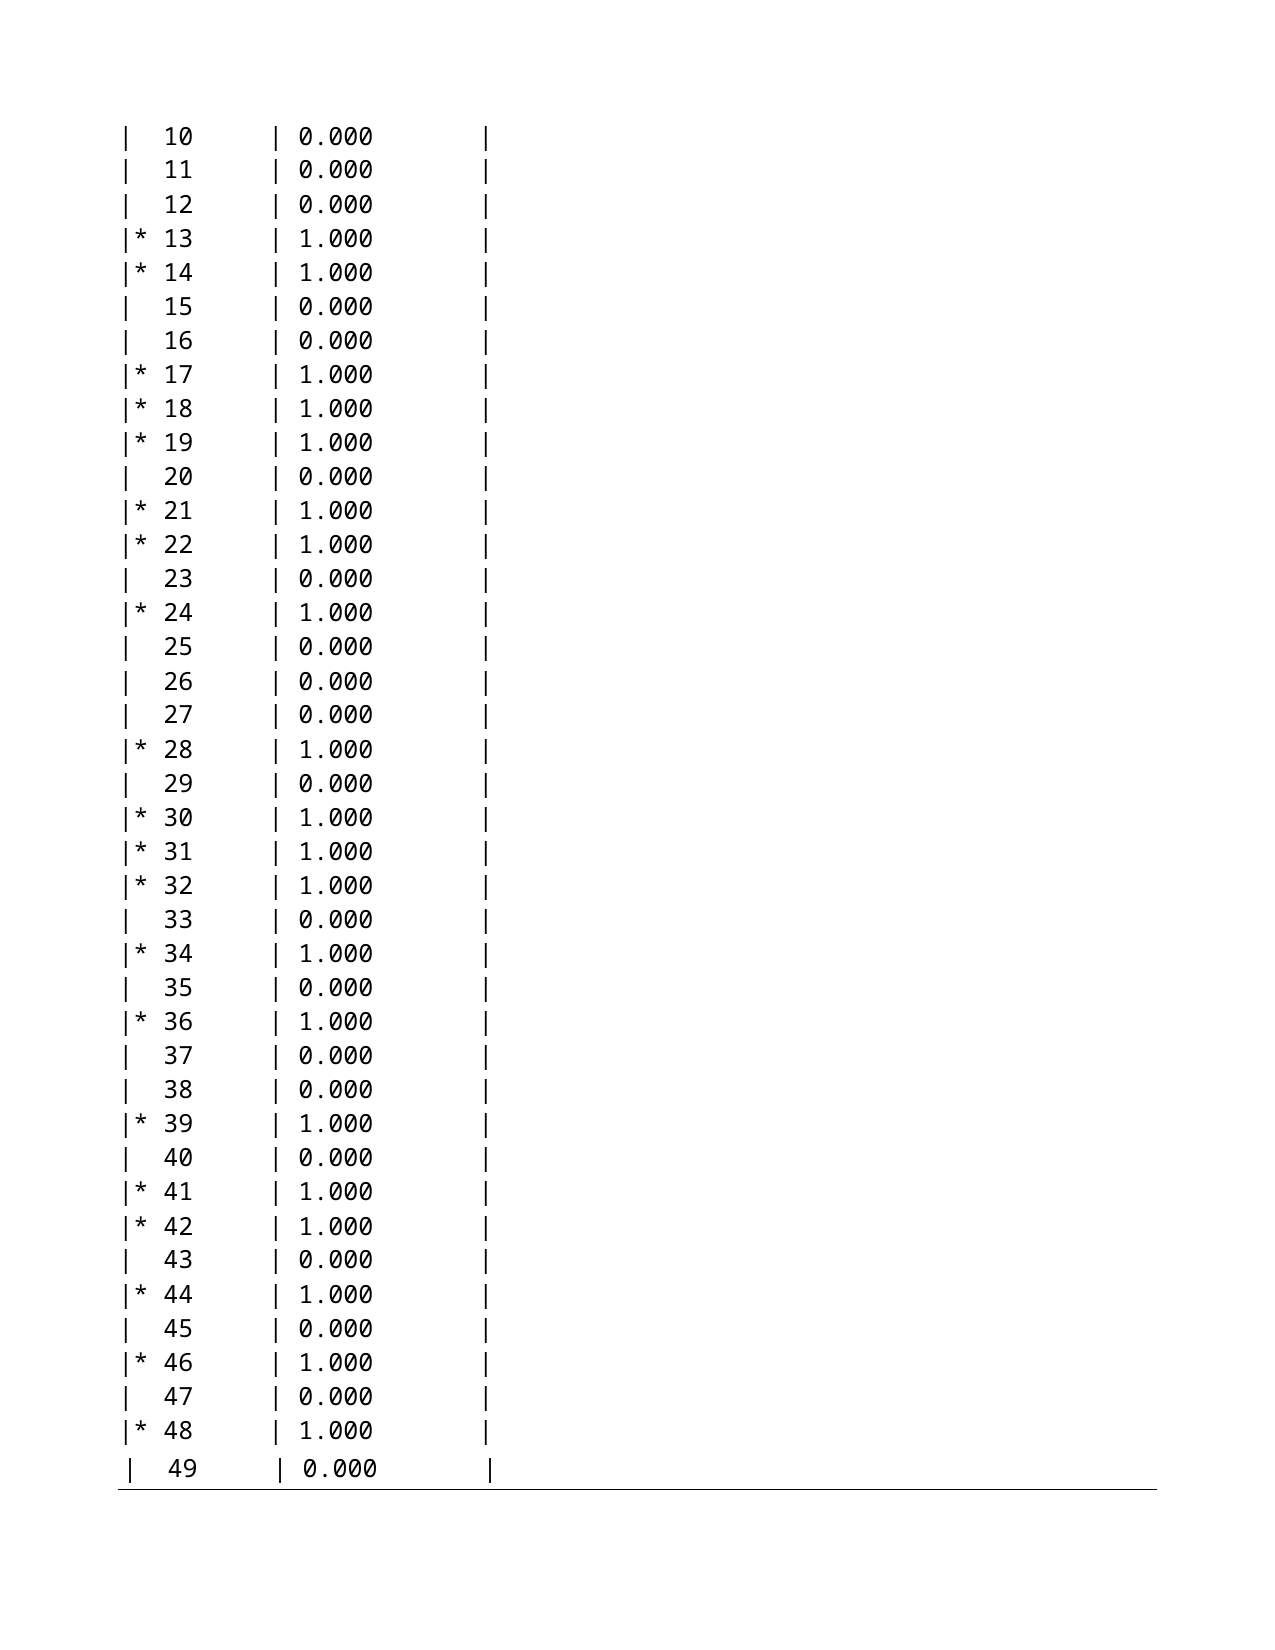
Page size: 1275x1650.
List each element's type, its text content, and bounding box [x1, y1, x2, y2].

text |* 19 | 1.000 | [118, 425, 1157, 459]
text | 29 | 0.000 | [118, 765, 1157, 799]
text | 16 | 0.000 | [118, 322, 1157, 357]
text |* 48 | 1.000 | [118, 1412, 1157, 1447]
text | 33 | 0.000 | [118, 902, 1157, 936]
text | 25 | 0.000 | [118, 629, 1157, 663]
text | 27 | 0.000 | [118, 697, 1157, 731]
text | 49 | 0.000 | [118, 1447, 1157, 1489]
text |* 22 | 1.000 | [118, 527, 1157, 561]
text | 15 | 0.000 | [118, 288, 1157, 322]
text | 11 | 0.000 | [118, 152, 1157, 186]
text |* 41 | 1.000 | [118, 1174, 1157, 1208]
text | 40 | 0.000 | [118, 1140, 1157, 1174]
text | 20 | 0.000 | [118, 459, 1157, 493]
text |* 31 | 1.000 | [118, 833, 1157, 867]
text |* 46 | 1.000 | [118, 1344, 1157, 1378]
text |* 42 | 1.000 | [118, 1208, 1157, 1242]
text | 12 | 0.000 | [118, 186, 1157, 220]
text |* 24 | 1.000 | [118, 595, 1157, 629]
text |* 39 | 1.000 | [118, 1106, 1157, 1140]
text |* 17 | 1.000 | [118, 357, 1157, 391]
text | 47 | 0.000 | [118, 1378, 1157, 1412]
text |* 21 | 1.000 | [118, 493, 1157, 527]
text | 43 | 0.000 | [118, 1242, 1157, 1276]
text | 38 | 0.000 | [118, 1072, 1157, 1106]
text | 10 | 0.000 | [118, 118, 1157, 152]
text |* 32 | 1.000 | [118, 867, 1157, 902]
text |* 34 | 1.000 | [118, 936, 1157, 970]
text |* 36 | 1.000 | [118, 1004, 1157, 1038]
text |* 13 | 1.000 | [118, 220, 1157, 254]
text |* 44 | 1.000 | [118, 1276, 1157, 1310]
text | 37 | 0.000 | [118, 1038, 1157, 1072]
text | 26 | 0.000 | [118, 663, 1157, 697]
text | 45 | 0.000 | [118, 1310, 1157, 1344]
text |* 30 | 1.000 | [118, 799, 1157, 833]
text |* 14 | 1.000 | [118, 254, 1157, 288]
text | 35 | 0.000 | [118, 970, 1157, 1004]
text |* 18 | 1.000 | [118, 391, 1157, 425]
text | 23 | 0.000 | [118, 561, 1157, 595]
text |* 28 | 1.000 | [118, 731, 1157, 765]
